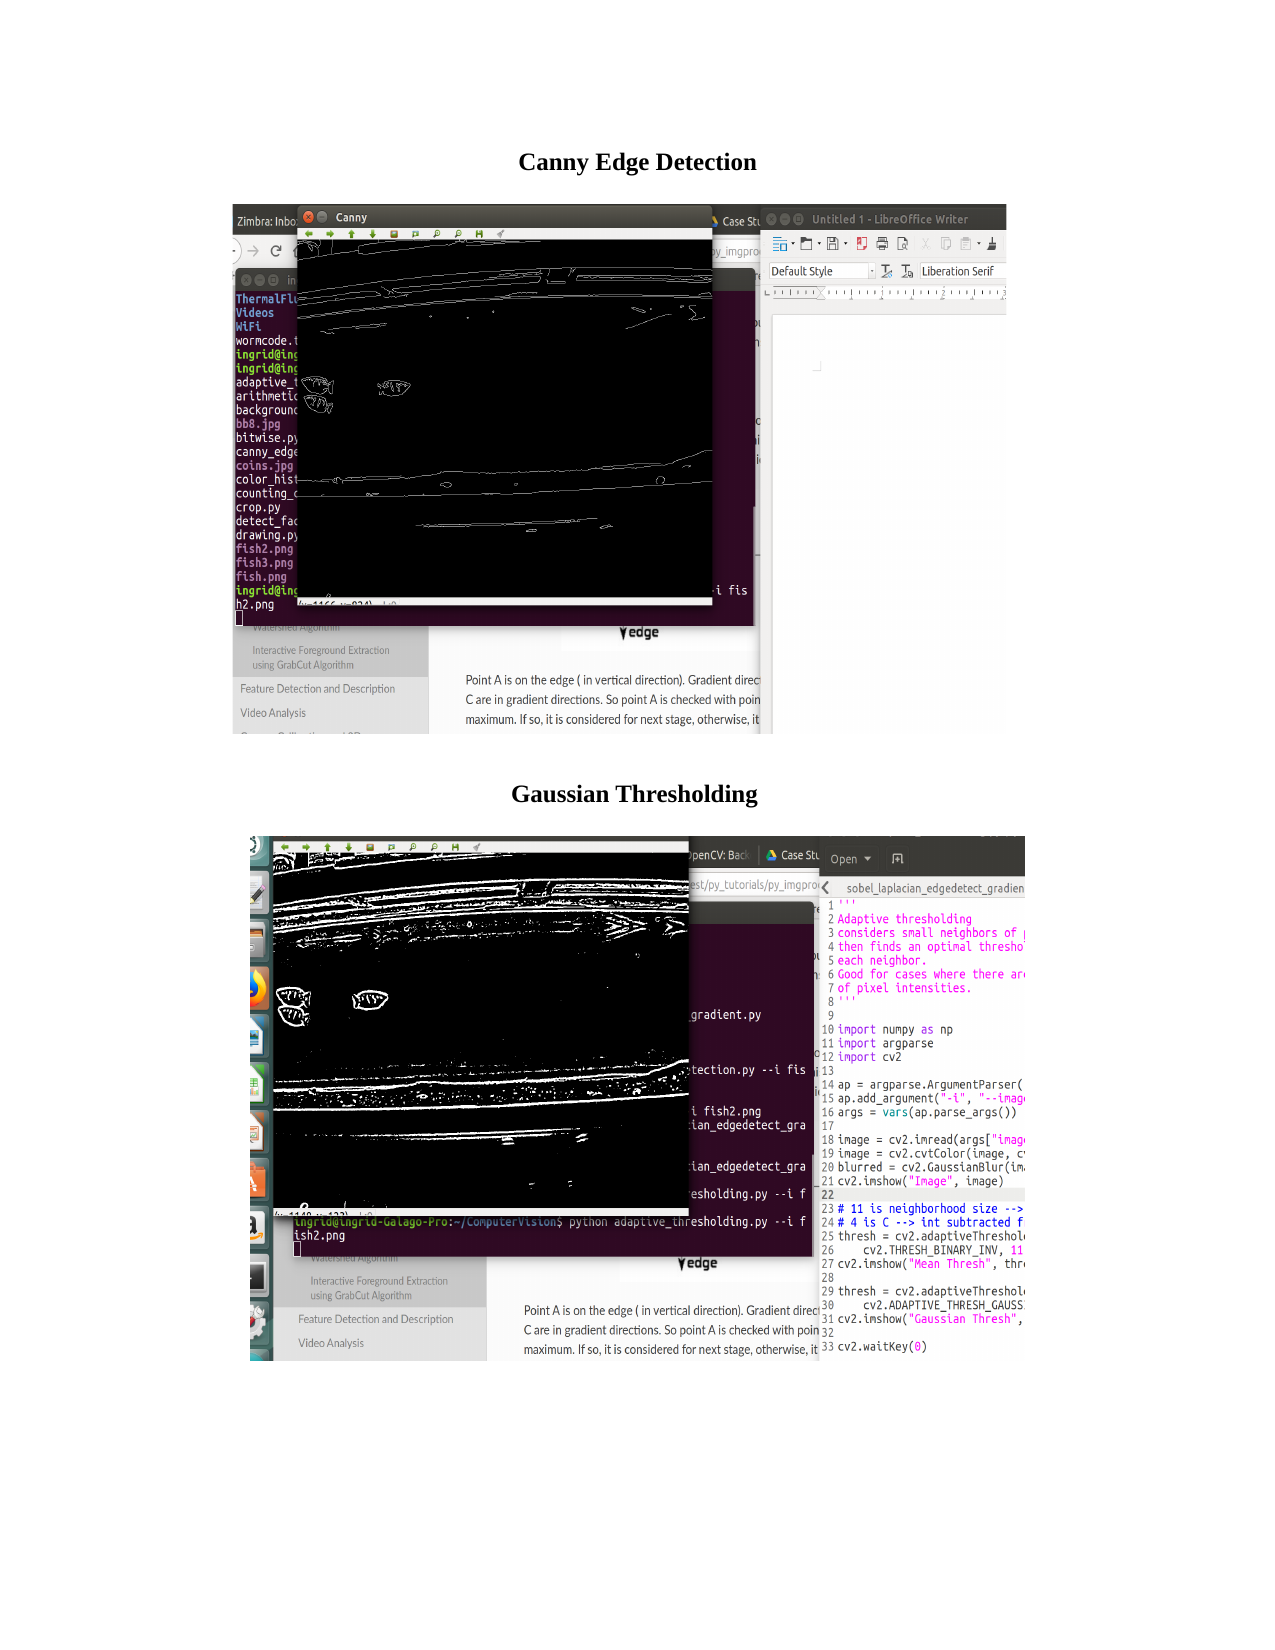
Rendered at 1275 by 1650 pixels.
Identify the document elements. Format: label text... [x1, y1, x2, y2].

picture [232, 204, 503, 734]
text Gaussian Thresholding [118, 779, 1157, 808]
picture [250, 836, 347, 1361]
text Canny Edge Detection [118, 147, 1157, 176]
